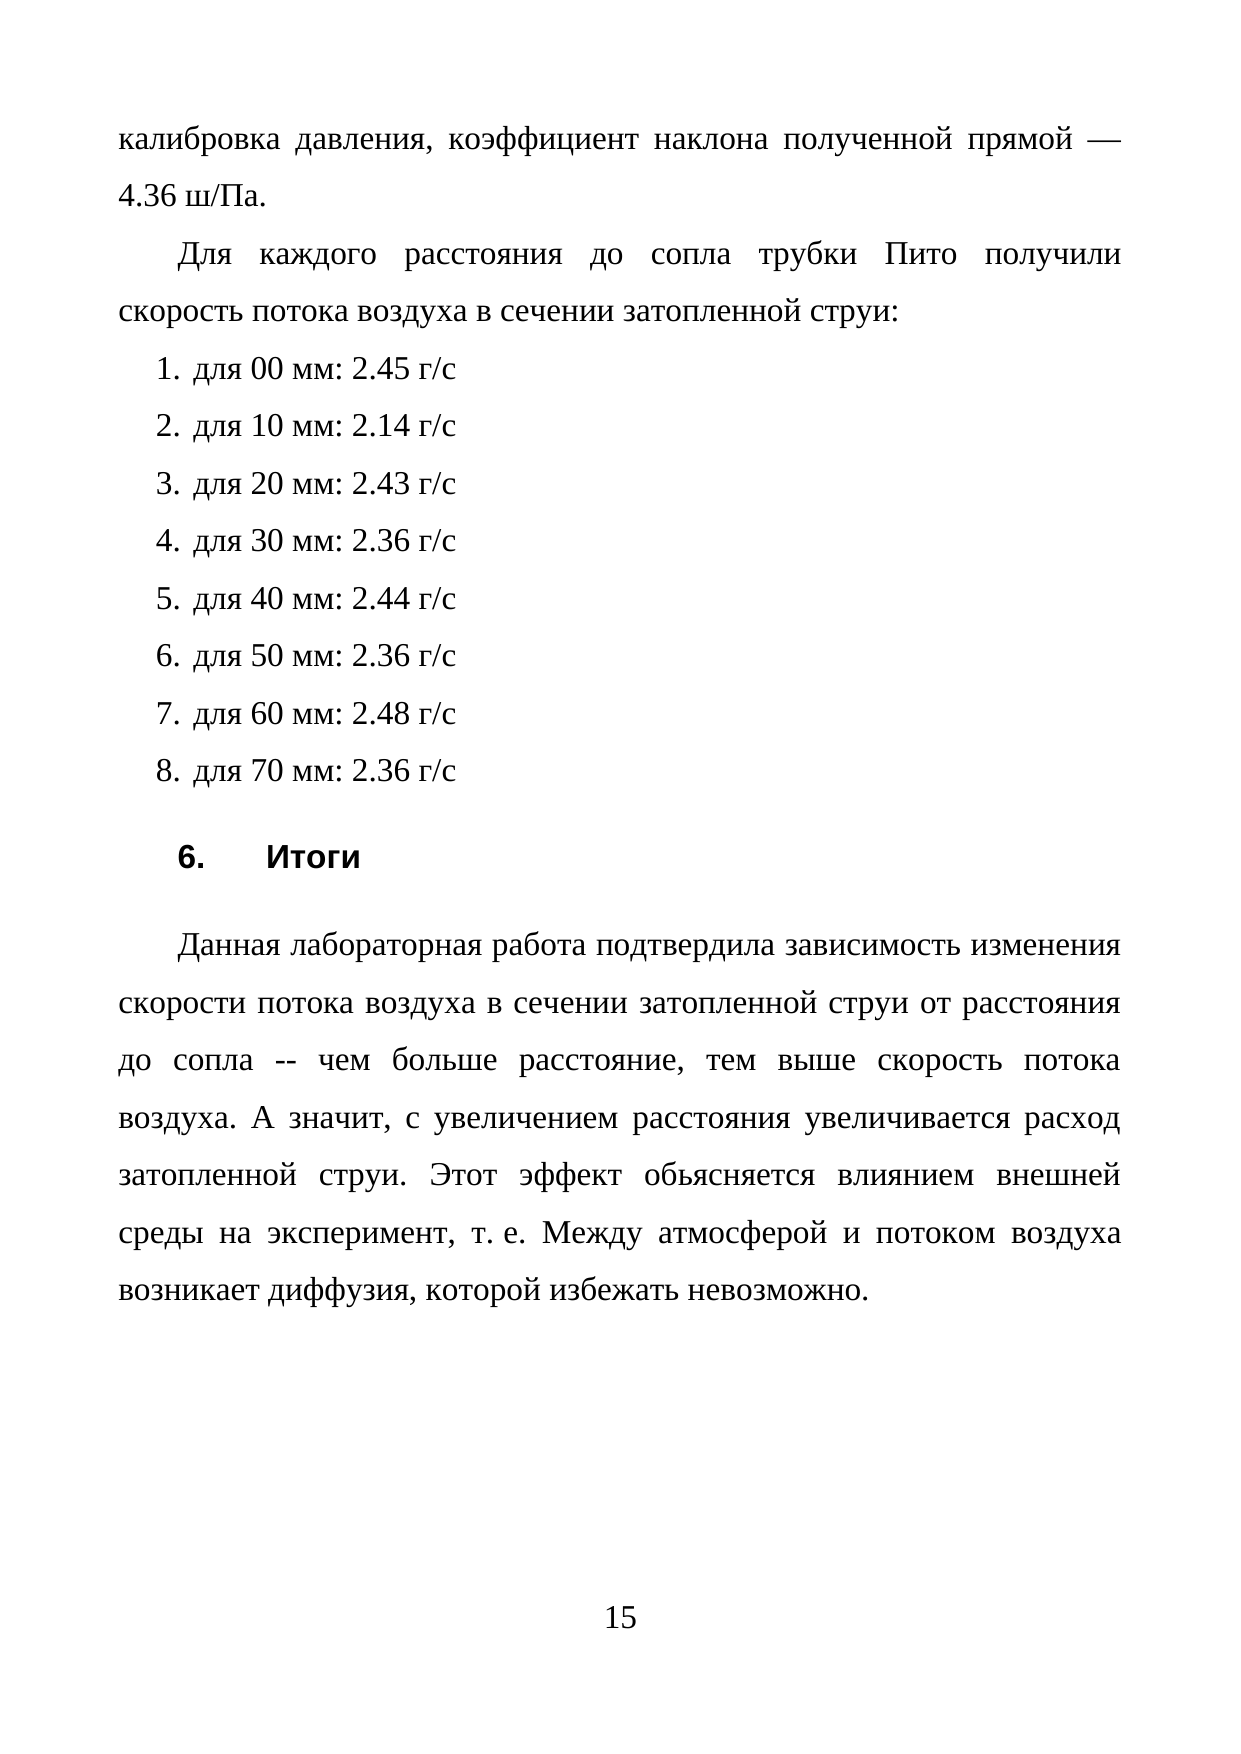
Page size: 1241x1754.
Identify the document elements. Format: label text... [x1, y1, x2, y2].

text Для каждого расстояния до сопла трубки Пито получили скорость потока воздуха в сечении затопленной струи: [118, 233, 1122, 329]
list для 20 мм: 2.43 г/с [156, 463, 1122, 501]
list для 70 мм: 2.36 г/с [156, 751, 1122, 789]
text Данная лабораторная работа подтвердила зависимость изменения скорости потока воздуха в сечении затопленной струи от расстояния до сопла -- чем больше расстояние, тем выше скорость потока воздуха. А значит, с увеличением расстояния увеличивается расход затопленной струи. Этот эффект обьясняется влиянием внешней среды на эксперимент, т. е. Между атмосферой и потоком воздуха возникает диффузия, которой избежать невозможно. [118, 925, 1122, 1308]
list для 50 мм: 2.36 г/с [156, 636, 1122, 674]
list для 60 мм: 2.48 г/с [156, 693, 1122, 731]
list для 00 мм: 2.45 г/с [156, 348, 1122, 386]
list для 30 мм: 2.36 г/с [156, 521, 1122, 559]
text калибровка давления, коэффициент наклона полученной прямой — 4.36 ш/Па. [118, 118, 1122, 214]
list для 10 мм: 2.14 г/с [156, 406, 1122, 444]
subtitle Итоги [118, 838, 1122, 876]
list для 40 мм: 2.44 г/с [156, 578, 1122, 616]
